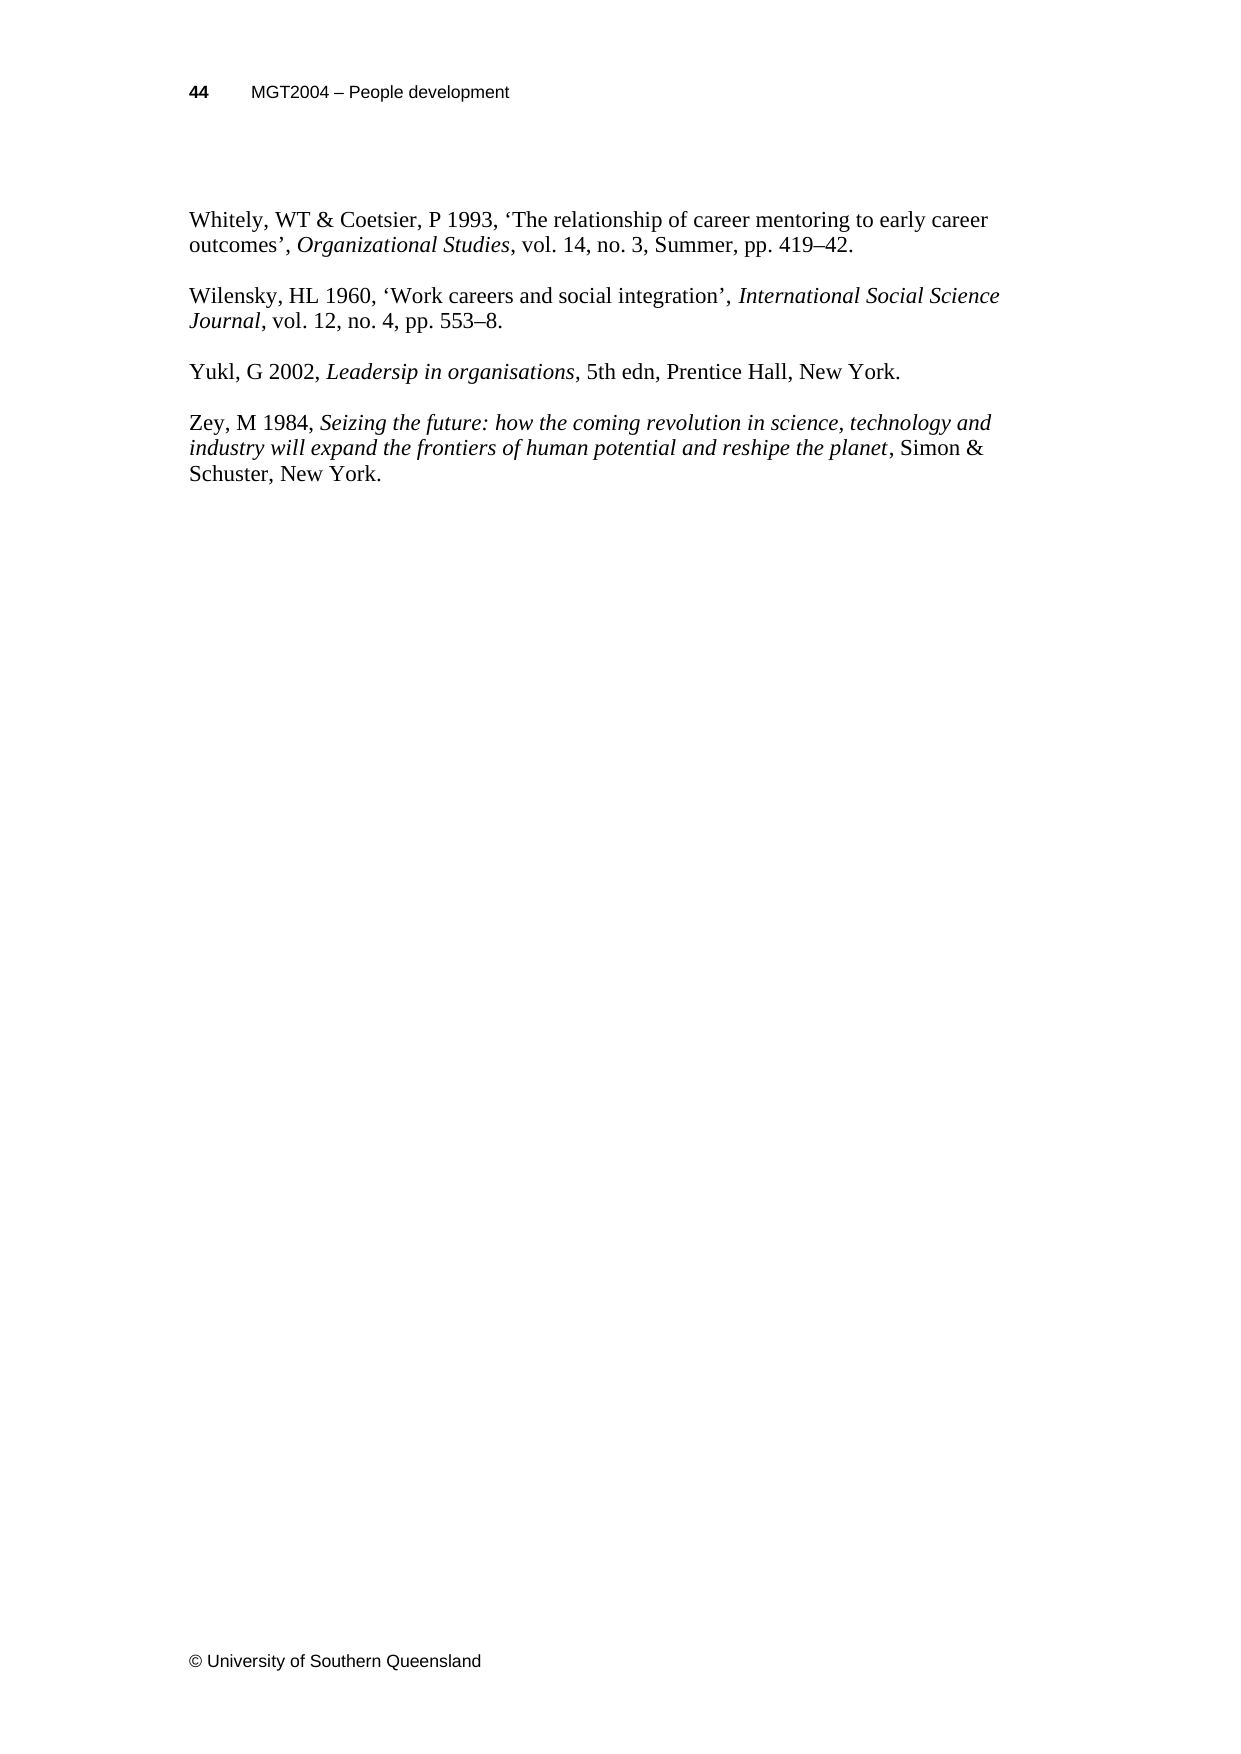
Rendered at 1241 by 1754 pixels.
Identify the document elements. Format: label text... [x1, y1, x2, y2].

text Yukl, G 2002, Leadersip in organisations, 5th edn, Prentice Hall, New York. [189, 359, 1051, 384]
text Zey, M 1984, Seizing the future: how the coming revolution in science, technology and industry will expand the frontiers of human potential and reshipe the planet, Simon & Schuster, New York. [189, 409, 1051, 486]
text Wilensky, HL 1960, ‘Work careers and social integration’, International Social Science Journal, vol. 12, no. 4, pp. 553–8. [189, 283, 1051, 334]
text Whitely, WT & Coetsier, P 1993, ‘The relationship of career mentoring to early career outcomes’, Organizational Studies, vol. 14, no. 3, Summer, pp. 419–42. [189, 207, 1051, 258]
